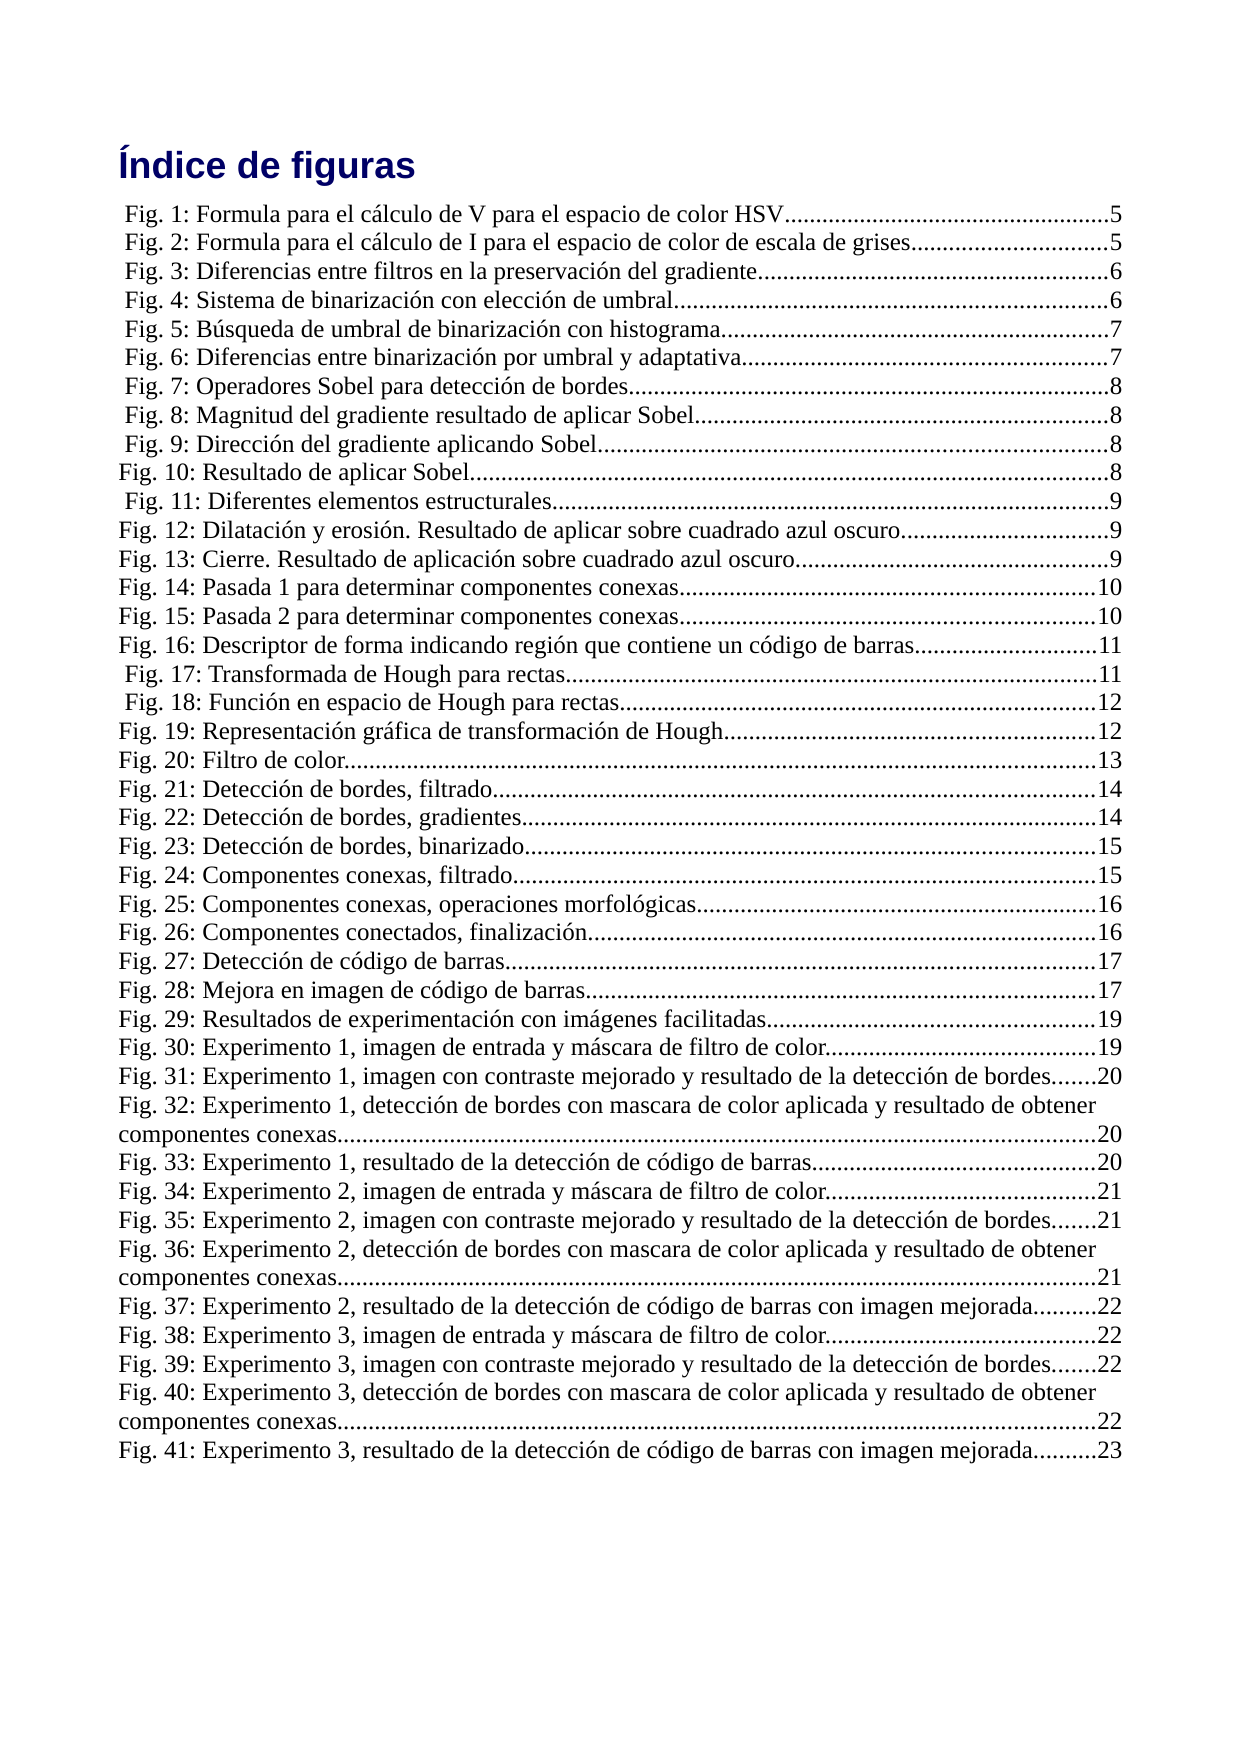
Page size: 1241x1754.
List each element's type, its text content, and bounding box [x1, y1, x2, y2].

text Fig. 34: Experimento 2, imagen de entrada y máscara de filtro de color. 21 [118, 1176, 1122, 1205]
text Fig. 26: Componentes conectados, finalización. 16 [118, 917, 1122, 946]
text Fig. 33: Experimento 1, resultado de la detección de código de barras 20 [118, 1147, 1122, 1176]
text Fig. 32: Experimento 1, detección de bordes con mascara de color aplicada y resultado de obtener componentes conexas. 20 [118, 1090, 1122, 1147]
text Fig. 35: Experimento 2, imagen con contraste mejorado y resultado de la detección de bordes. 21 [118, 1205, 1122, 1234]
text Fig. 14: Pasada 1 para determinar componentes conexas. 10 [118, 572, 1122, 601]
text Fig. 5: Búsqueda de umbral de binarización con histograma. 7 [118, 314, 1122, 342]
subtitle Índice de figuras [118, 143, 1122, 186]
text Fig. 9: Dirección del gradiente aplicando Sobel. 8 [118, 429, 1122, 457]
text Fig. 39: Experimento 3, imagen con contraste mejorado y resultado de la detección de bordes. 22 [118, 1349, 1122, 1377]
text Fig. 36: Experimento 2, detección de bordes con mascara de color aplicada y resultado de obtener componentes conexas. 21 [118, 1234, 1122, 1291]
text Fig. 25: Componentes conexas, operaciones morfológicas. 16 [118, 889, 1122, 917]
text Fig. 7: Operadores Sobel para detección de bordes. 8 [118, 371, 1122, 400]
text Fig. 10: Resultado de aplicar Sobel. 8 [118, 457, 1122, 486]
text Fig. 23: Detección de bordes, binarizado. 15 [118, 831, 1122, 860]
text Fig. 18: Función en espacio de Hough para rectas 12 [118, 687, 1122, 716]
text Fig. 27: Detección de código de barras. 17 [118, 946, 1122, 975]
text Fig. 37: Experimento 2, resultado de la detección de código de barras con imagen mejorada. 22 [118, 1291, 1122, 1320]
text Fig. 24: Componentes conexas, filtrado. 15 [118, 860, 1122, 889]
text Fig. 38: Experimento 3, imagen de entrada y máscara de filtro de color. 22 [118, 1320, 1122, 1349]
text Fig. 40: Experimento 3, detección de bordes con mascara de color aplicada y resultado de obtener componentes conexas. 22 [118, 1377, 1122, 1435]
text Fig. 13: Cierre. Resultado de aplicación sobre cuadrado azul oscuro. 9 [118, 544, 1122, 572]
text Fig. 4: Sistema de binarización con elección de umbral. 6 [118, 285, 1122, 314]
text Fig. 19: Representación gráfica de transformación de Hough 12 [118, 716, 1122, 745]
text Fig. 29: Resultados de experimentación con imágenes facilitadas. 19 [118, 1004, 1122, 1032]
text Fig. 2: Formula para el cálculo de I para el espacio de color de escala de grises 5 [118, 227, 1122, 256]
text Fig. 3: Diferencias entre filtros en la preservación del gradiente. 6 [118, 256, 1122, 285]
text Fig. 8: Magnitud del gradiente resultado de aplicar Sobel. 8 [118, 400, 1122, 429]
text Fig. 11: Diferentes elementos estructurales 9 [118, 486, 1122, 515]
text Fig. 12: Dilatación y erosión. Resultado de aplicar sobre cuadrado azul oscuro. 9 [118, 515, 1122, 544]
text Fig. 30: Experimento 1, imagen de entrada y máscara de filtro de color. 19 [118, 1032, 1122, 1061]
text Fig. 16: Descriptor de forma indicando región que contiene un código de barras 11 [118, 630, 1122, 659]
text Fig. 17: Transformada de Hough para rectas 11 [118, 659, 1122, 687]
text Fig. 20: Filtro de color. 13 [118, 745, 1122, 774]
text Fig. 1: Formula para el cálculo de V para el espacio de color HSV 5 [118, 199, 1122, 227]
text Fig. 21: Detección de bordes, filtrado. 14 [118, 774, 1122, 802]
text Fig. 15: Pasada 2 para determinar componentes conexas. 10 [118, 601, 1122, 630]
text Fig. 28: Mejora en imagen de código de barras. 17 [118, 975, 1122, 1004]
text Fig. 22: Detección de bordes, gradientes. 14 [118, 802, 1122, 831]
text Fig. 41: Experimento 3, resultado de la detección de código de barras con imagen mejorada. 23 [118, 1435, 1122, 1464]
text Fig. 31: Experimento 1, imagen con contraste mejorado y resultado de la detección de bordes. 20 [118, 1061, 1122, 1090]
text Fig. 6: Diferencias entre binarización por umbral y adaptativa. 7 [118, 342, 1122, 371]
